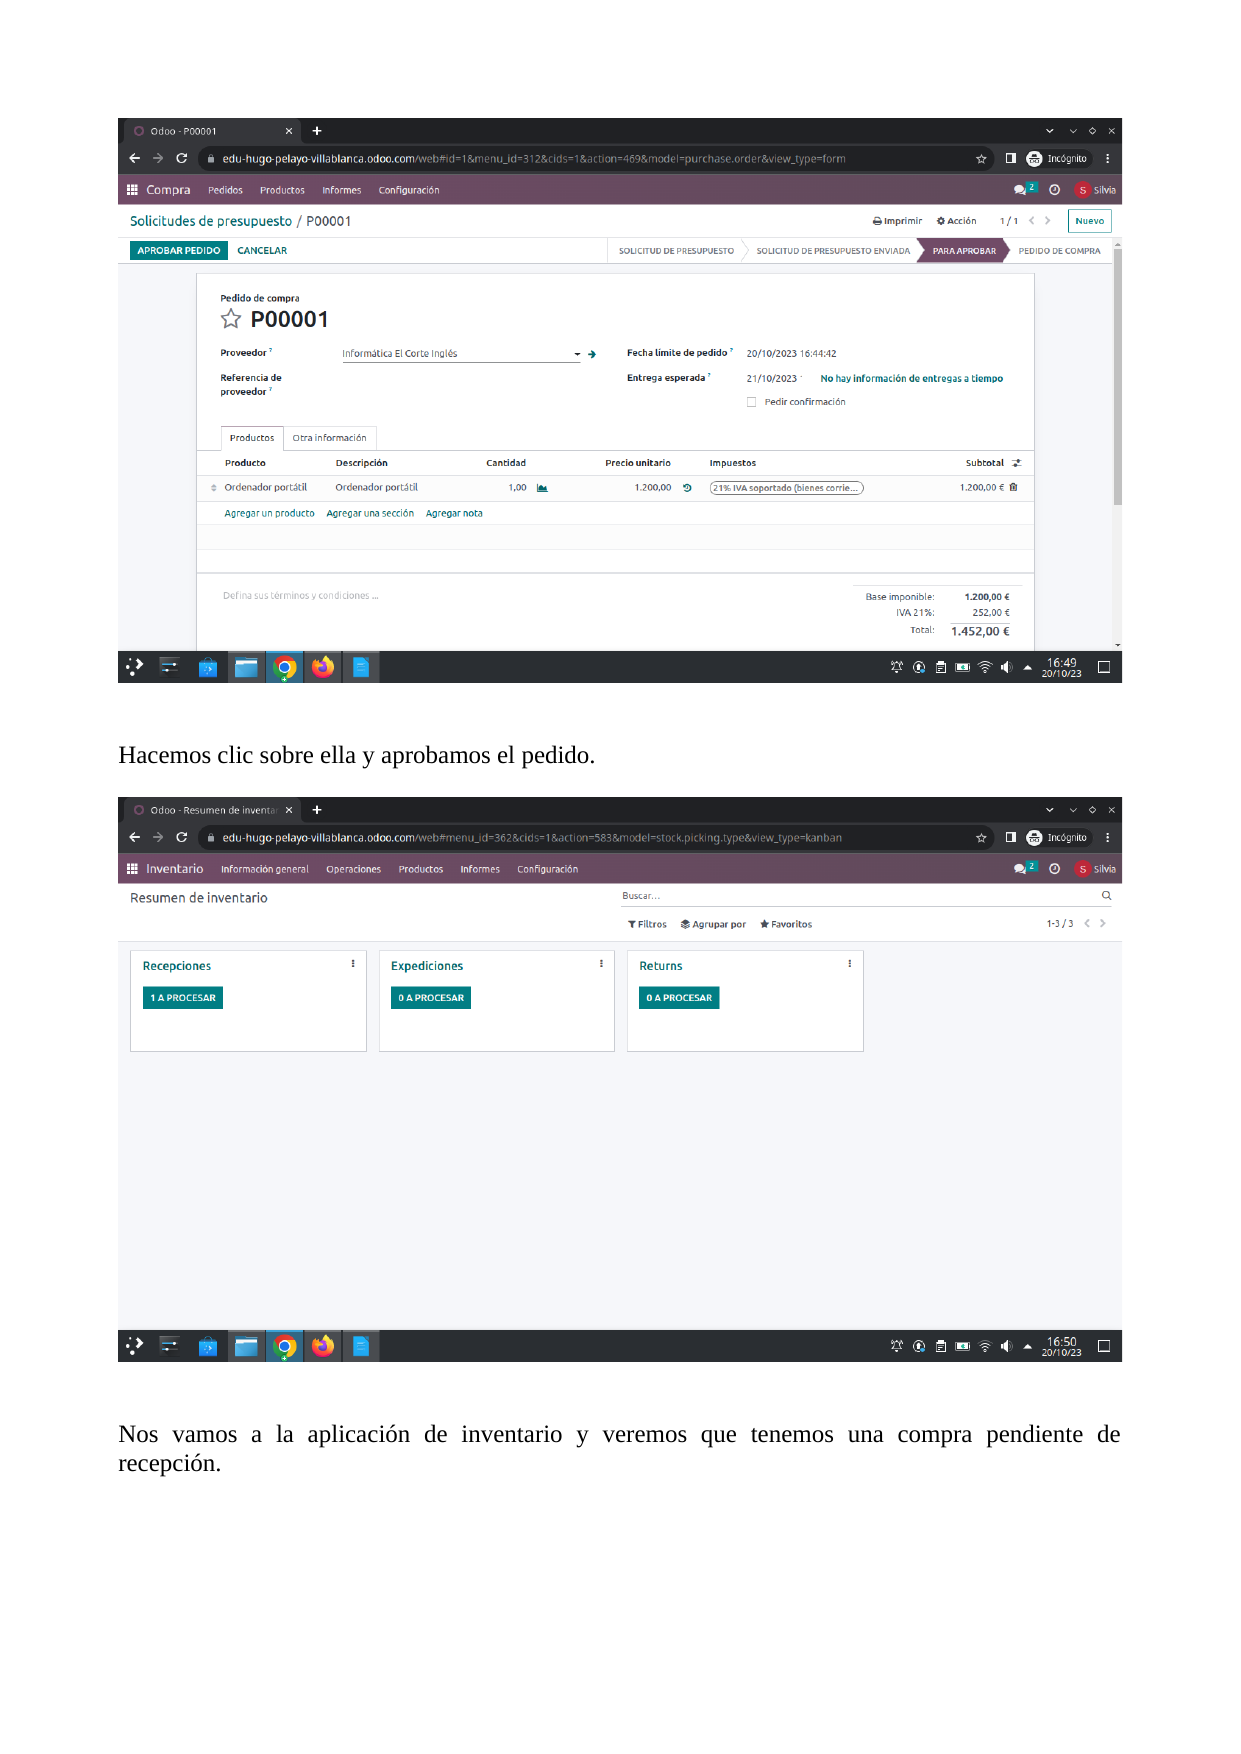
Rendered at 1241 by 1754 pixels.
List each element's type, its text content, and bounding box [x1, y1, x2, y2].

text Hacemos clic sobre ella y aprobamos el pedido. [118, 740, 1122, 769]
picture [118, 118, 1123, 683]
picture [118, 797, 1123, 1362]
text Nos vamos a la aplicación de inventario y veremos que tenemos una compra pendiente de recepción. [118, 1419, 1122, 1477]
